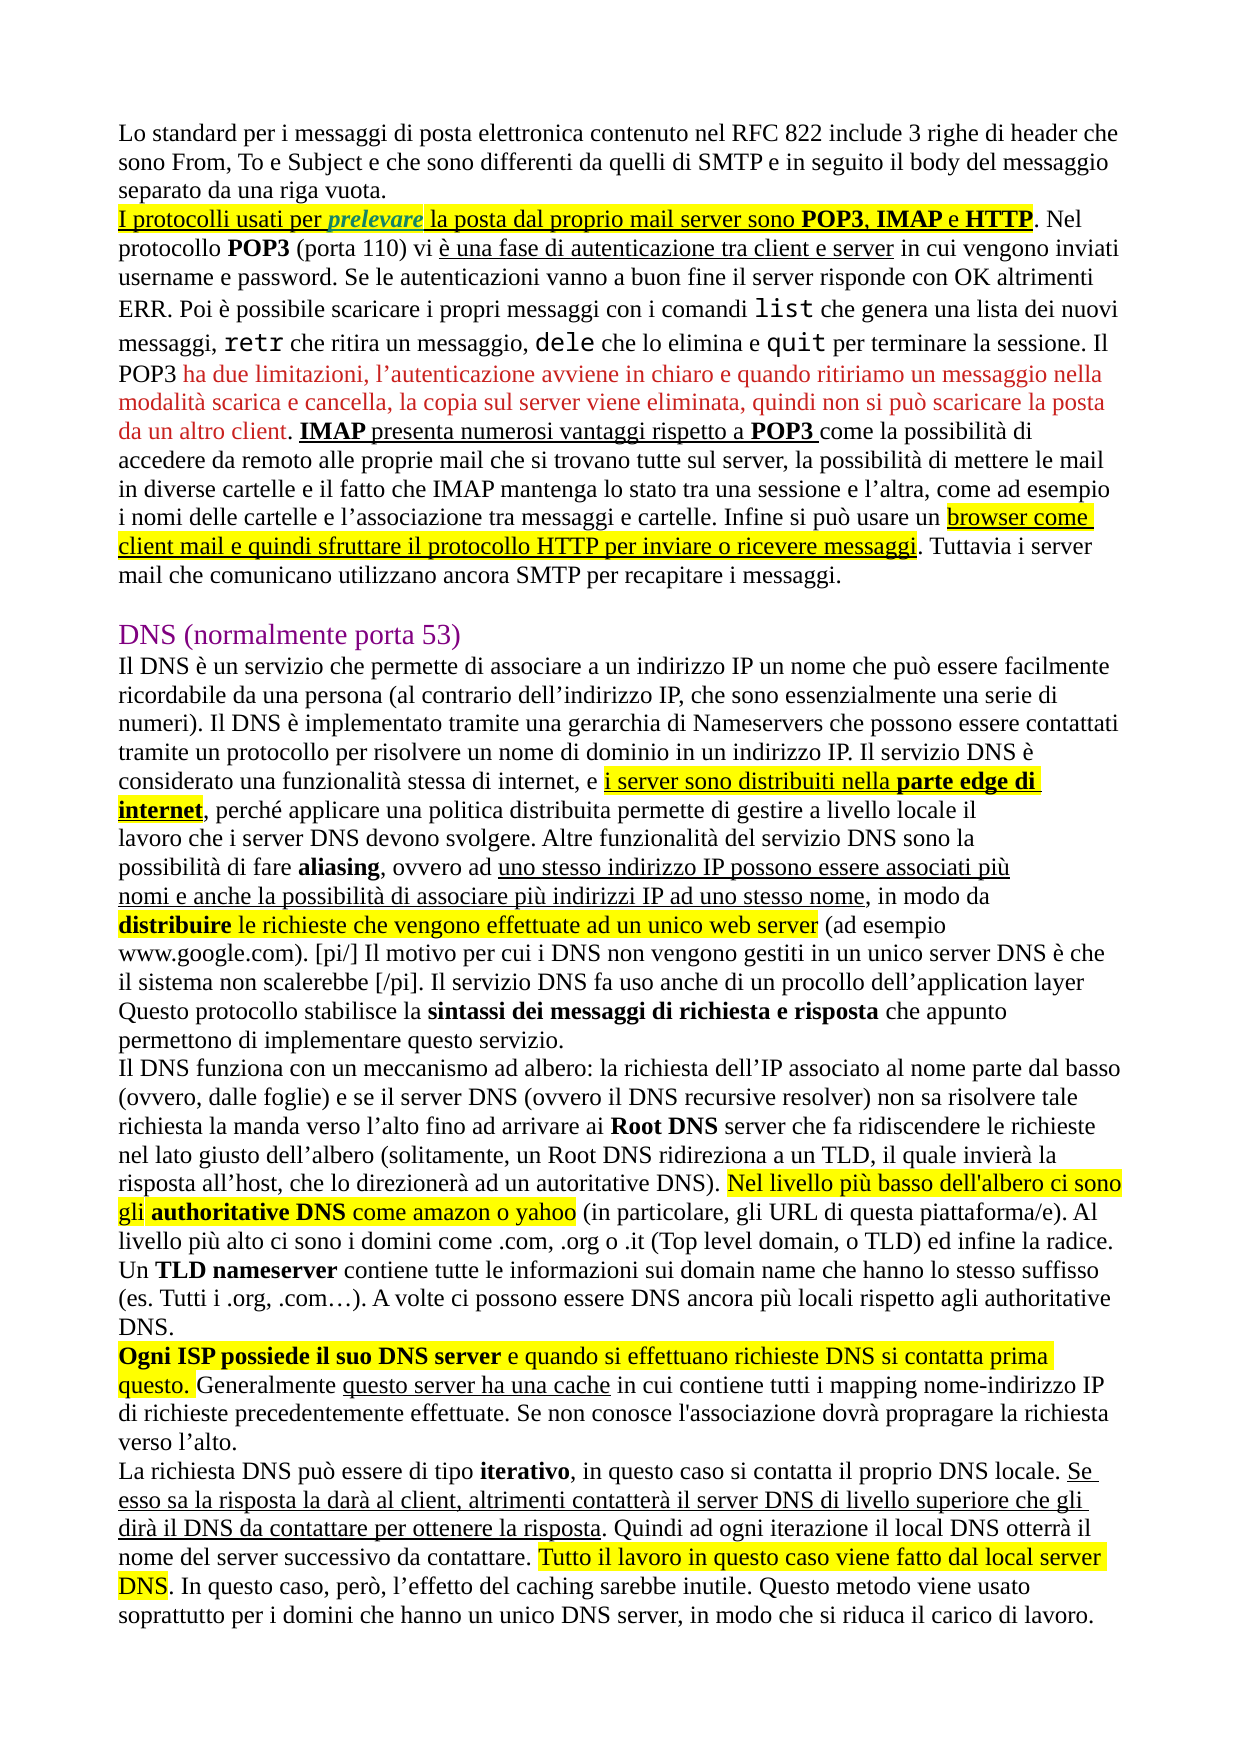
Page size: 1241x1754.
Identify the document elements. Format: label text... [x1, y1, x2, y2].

text La richiesta DNS può essere di tipo iterativo, in questo caso si contatta il proprio DNS locale. Se esso sa la risposta la darà al client, altrimenti contatterà il server DNS di livello superiore che gli dirà il DNS da contattare per ottenere la risposta. Quindi ad ogni iterazione il local DNS otterrà il nome del server successivo da contattare. Tutto il lavoro in questo caso viene fatto dal local server DNS. In questo caso, però, l’effetto del caching sarebbe inutile. Questo metodo viene usato soprattutto per i domini che hanno un unico DNS server, in modo che si riduca il carico di lavoro. [118, 1456, 1122, 1628]
text lavoro che i server DNS devono svolgere. Altre funzionalità del servizio DNS sono la [118, 823, 1122, 852]
text possibilità di fare aliasing, ovvero ad uno stesso indirizzo IP possono essere associati più [118, 852, 1122, 881]
text Lo standard per i messaggi di posta elettronica contenuto nel RFC 822 include 3 righe di header che sono From, To e Subject e che sono differenti da quelli di SMTP e in seguito il body del messaggio separato da una riga vuota. [118, 118, 1122, 204]
text Il DNS è un servizio che permette di associare a un indirizzo IP un nome che può essere facilmente ricordabile da una persona (al contrario dell’indirizzo IP, che sono essenzialmente una serie di numeri). Il DNS è implementato tramite una gerarchia di Nameservers che possono essere contattati tramite un protocollo per risolvere un nome di dominio in un indirizzo IP. Il servizio DNS è considerato una funzionalità stessa di internet, e i server sono distribuiti nella parte edge di internet, perché applicare una politica distribuita permette di gestire a livello locale il [118, 651, 1122, 823]
text nomi e anche la possibilità di associare più indirizzi IP ad uno stesso nome, in modo da [118, 881, 1122, 910]
text I protocolli usati per prelevare la posta dal proprio mail server sono POP3, IMAP e HTTP. Nel protocollo POP3 (porta 110) vi è una fase di autenticazione tra client e server in cui vengono inviati username e password. Se le autenticazioni vanno a buon fine il server risponde con OK altrimenti ERR. Poi è possibile scaricare i propri messaggi con i comandi list che genera una lista dei nuovi messaggi, retr che ritira un messaggio, dele che lo elimina e quit per terminare la sessione. Il POP3 ha due limitazioni, l’autenticazione avviene in chiaro e quando ritiriamo un messaggio nella modalità scarica e cancella, la copia sul server viene eliminata, quindi non si può scaricare la posta da un altro client. IMAP presenta numerosi vantaggi rispetto a POP3 come la possibilità di accedere da remoto alle proprie mail che si trovano tutte sul server, la possibilità di mettere le mail in diverse cartelle e il fatto che IMAP mantenga lo stato tra una sessione e l’altra, come ad esempio i nomi delle cartelle e l’associazione tra messaggi e cartelle. Infine si può usare un browser come client mail e quindi sfruttare il protocollo HTTP per inviare o ricevere messaggi. Tuttavia i server mail che comunicano utilizzano ancora SMTP per recapitare i messaggi. [118, 204, 1122, 589]
text DNS (normalmente porta 53) [118, 617, 1122, 651]
text distribuire le richieste che vengono effettuate ad un unico web server (ad esempio www.google.com). [pi/] Il motivo per cui i DNS non vengono gestiti in un unico server DNS è che il sistema non scalerebbe [/pi]. Il servizio DNS fa uso anche di un procollo dell’application layer Questo protocollo stabilisce la sintassi dei messaggi di richiesta e risposta che appunto permettono di implementare questo servizio. [118, 910, 1122, 1053]
text Ogni ISP possiede il suo DNS server e quando si effettuano richieste DNS si contatta prima questo. Generalmente questo server ha una cache in cui contiene tutti i mapping nome-indirizzo IP di richieste precedentemente effettuate. Se non conosce l'associazione dovrà propragare la richiesta verso l’alto. [118, 1341, 1122, 1456]
text Il DNS funziona con un meccanismo ad albero: la richiesta dell’IP associato al nome parte dal basso (ovvero, dalle foglie) e se il server DNS (ovvero il DNS recursive resolver) non sa risolvere tale richiesta la manda verso l’alto fino ad arrivare ai Root DNS server che fa ridiscendere le richieste nel lato giusto dell’albero (solitamente, un Root DNS ridireziona a un TLD, il quale invierà la risposta all’host, che lo direzionerà ad un autoritative DNS). Nel livello più basso dell'albero ci sono gli authoritative DNS come amazon o yahoo (in particolare, gli URL di questa piattaforma/e). Al livello più alto ci sono i domini come .com, .org o .it (Top level domain, o TLD) ed infine la radice. Un TLD nameserver contiene tutte le informazioni sui domain name che hanno lo stesso suffisso (es. Tutti i .org, .com…). A volte ci possono essere DNS ancora più locali rispetto agli authoritative DNS. [118, 1053, 1122, 1341]
